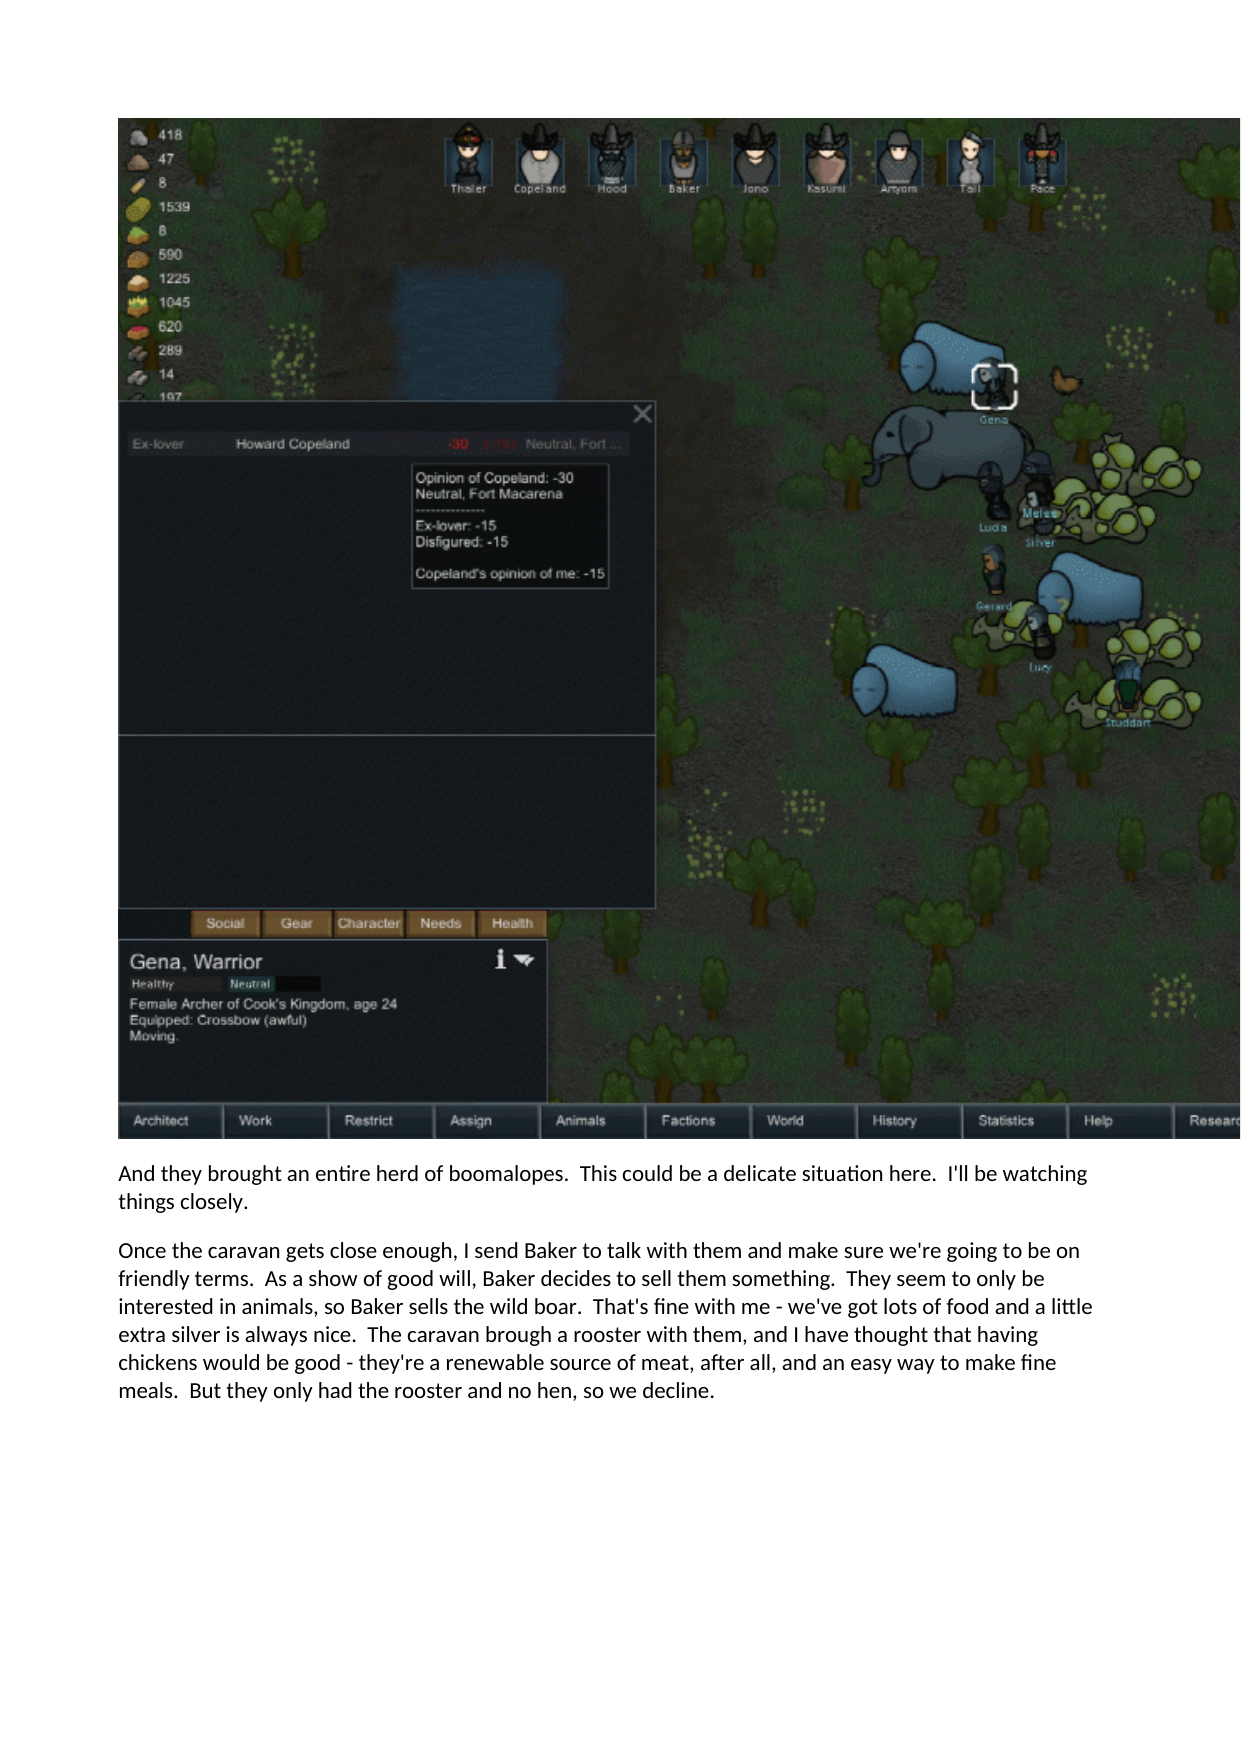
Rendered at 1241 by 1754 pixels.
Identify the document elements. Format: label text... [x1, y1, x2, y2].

text And they brought an entire herd of boomalopes. This could be a delicate situation here. I'll be watching things closely. [118, 1159, 1122, 1215]
text Once the caravan gets close enough, I send Baker to talk with them and make sure we're going to be on friendly terms. As a show of good will, Baker decides to sell them something. They seem to only be interested in animals, so Baker sells the wild boar. That's fine with me - we've got lots of food and a little extra silver is always nice. The caravan brough a rooster with them, and I have thought that having chickens would be good - they're a renewable source of meat, after all, and an easy way to make fine meals. But they only had the rooster and no hen, so we decline. [118, 1236, 1122, 1404]
